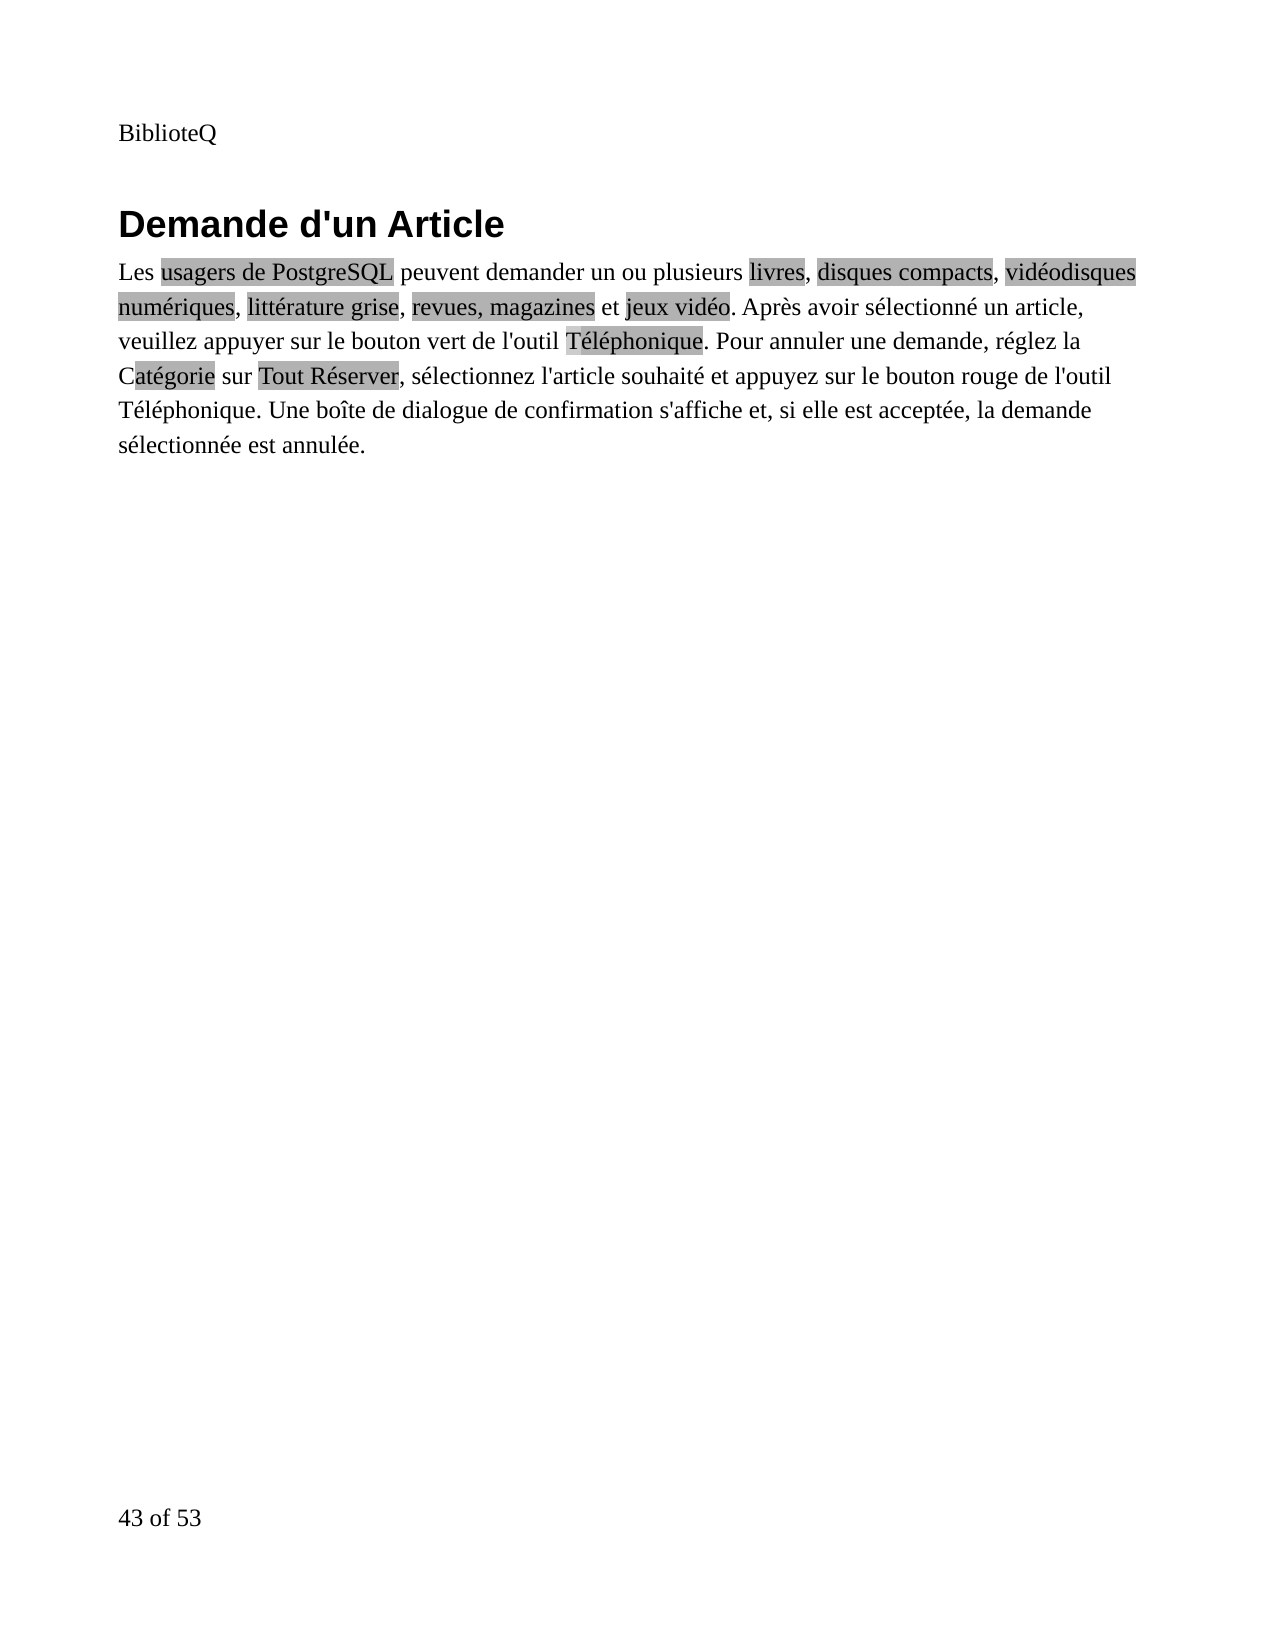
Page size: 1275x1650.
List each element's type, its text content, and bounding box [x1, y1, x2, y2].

text Les usagers de PostgreSQL peuvent demander un ou plusieurs livres, disques compacts, vidéodisques numériques, littérature grise, revues, magazines et jeux vidéo. Après avoir sélectionné un article, veuillez appuyer sur le bouton vert de l'outil Téléphonique. Pour annuler une demande, réglez la Catégorie sur Tout Réserver, sélectionnez l'article souhaité et appuyez sur le bouton rouge de l'outil Téléphonique. Une boîte de dialogue de confirmation s'affiche et, si elle est acceptée, la demande sélectionnée est annulée. [118, 257, 1157, 459]
subtitle Demande d'un Article [118, 201, 1157, 245]
